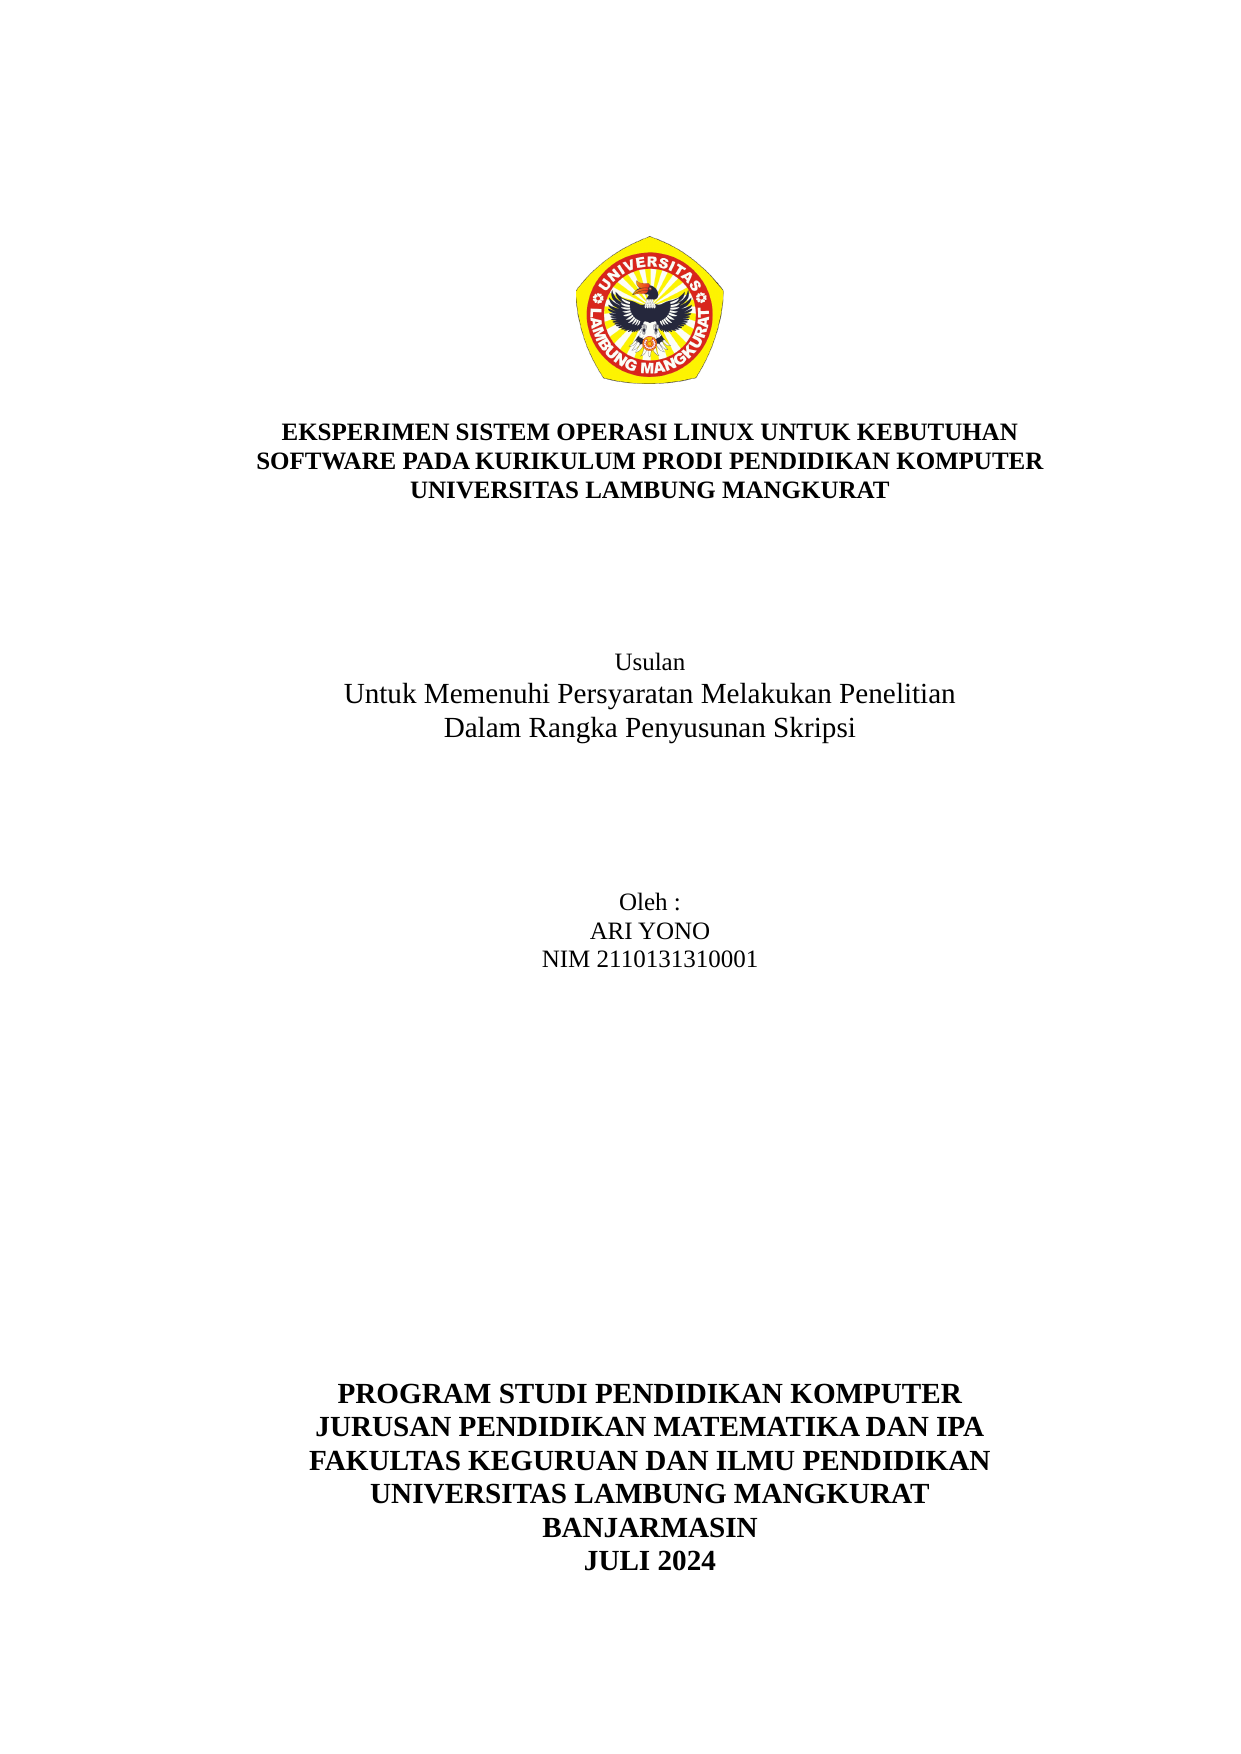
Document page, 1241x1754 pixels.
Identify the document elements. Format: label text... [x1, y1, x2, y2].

text Oleh : [236, 887, 1063, 916]
text NIM 2110131310001 [236, 944, 1063, 973]
text EKSPERIMEN Sistem Operasi Linux UNTUK KEBUTUHAN SOFTWARE pada Kurikulum PRODI Pendidikan Komputer Universitas Lambung Mangkurat [236, 417, 1063, 504]
text JULI 2024 [236, 1543, 1063, 1577]
text ARI YONO [236, 916, 1063, 944]
text BANJARMASIN [236, 1510, 1063, 1543]
text PROGRAM STUDI PENDIDIKAN KOMPUTER [236, 1376, 1063, 1409]
text JURUSAN PENDIDIKAN MATEMATIKA DAN IPA [236, 1409, 1063, 1443]
text Usulan [236, 647, 1063, 676]
picture [576, 236, 724, 384]
text FAKULTAS KEGURUAN DAN ILMU PENDIDIKAN [236, 1443, 1063, 1476]
text Dalam Rangka Penyusunan Skripsi [236, 710, 1063, 743]
text UNIVERSITAS LAMBUNG MANGKURAT [236, 1476, 1063, 1510]
text Untuk Memenuhi Persyaratan Melakukan Penelitian [236, 676, 1063, 710]
